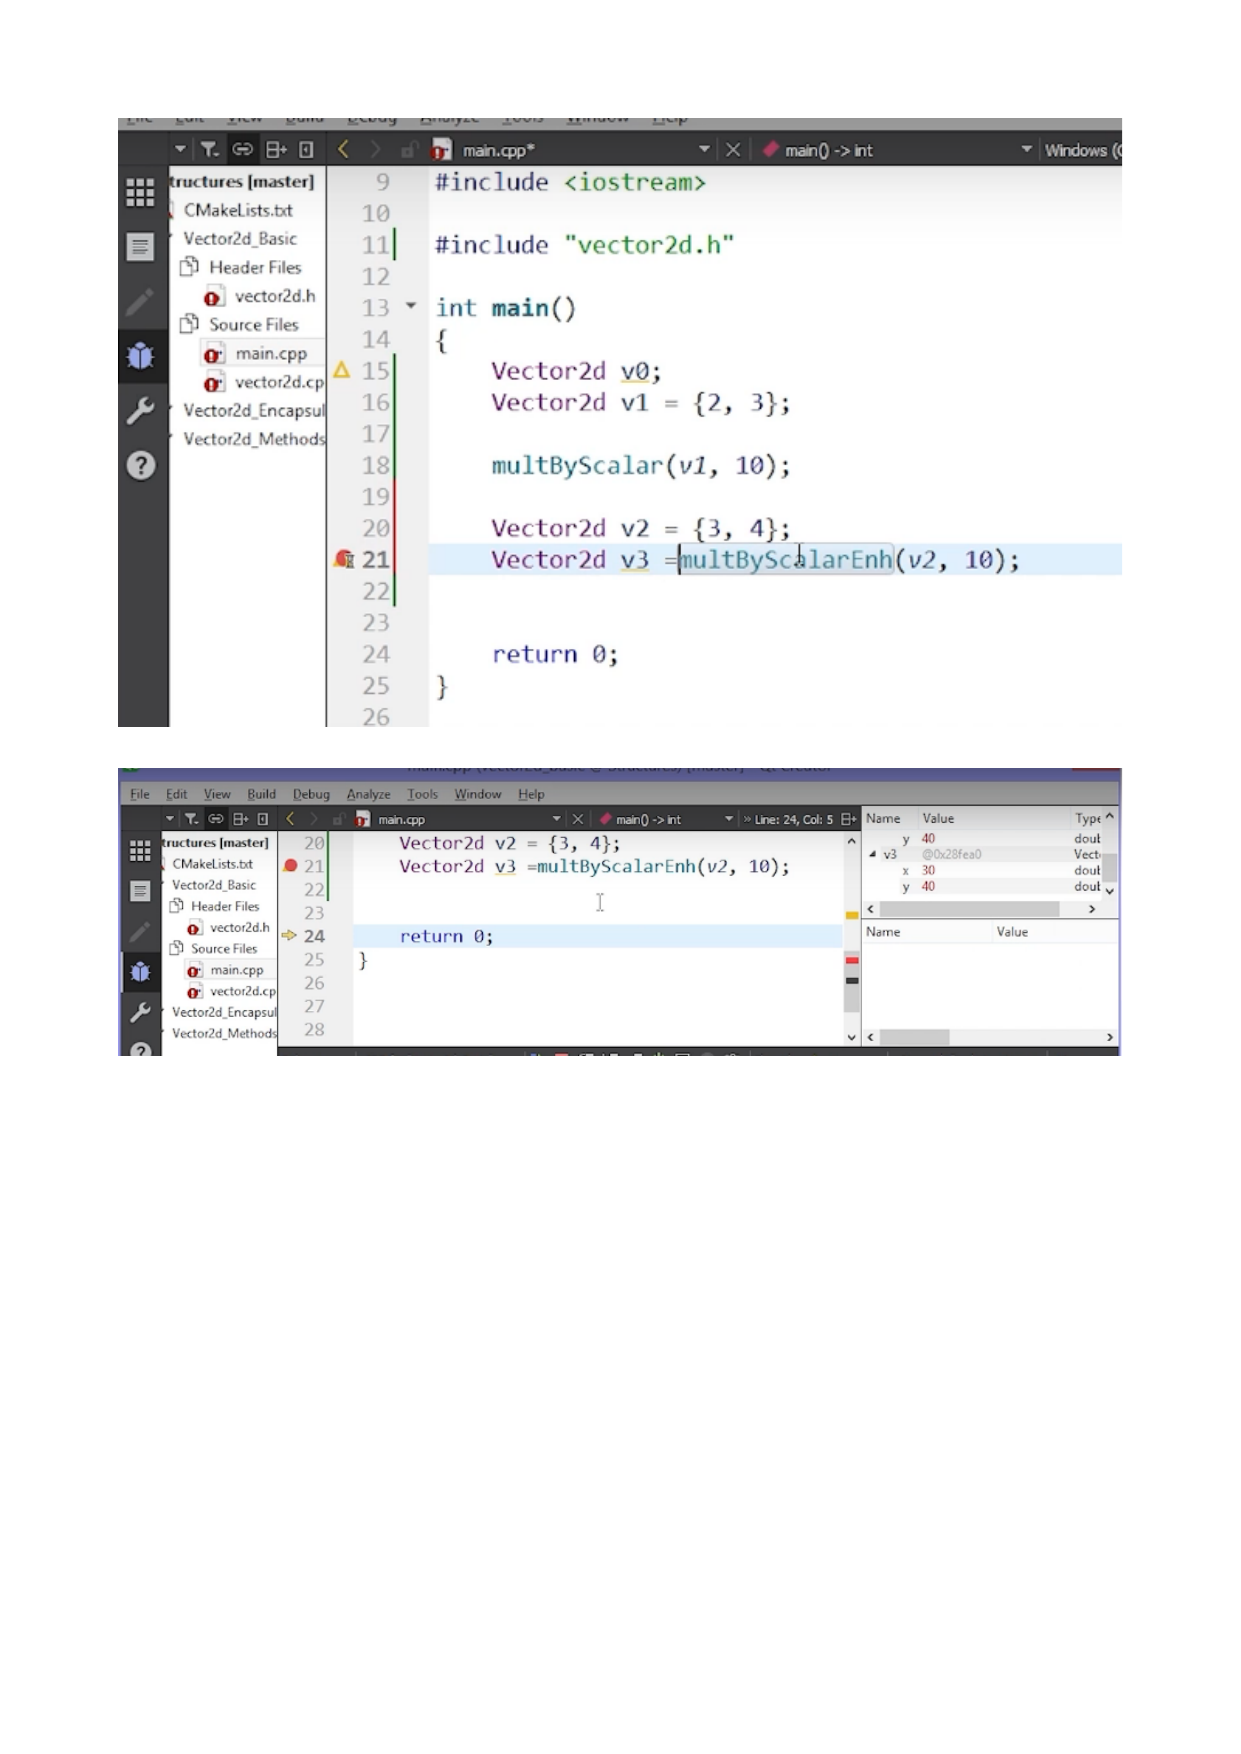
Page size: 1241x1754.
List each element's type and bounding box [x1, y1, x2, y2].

picture [118, 768, 1123, 1056]
picture [118, 118, 1123, 727]
